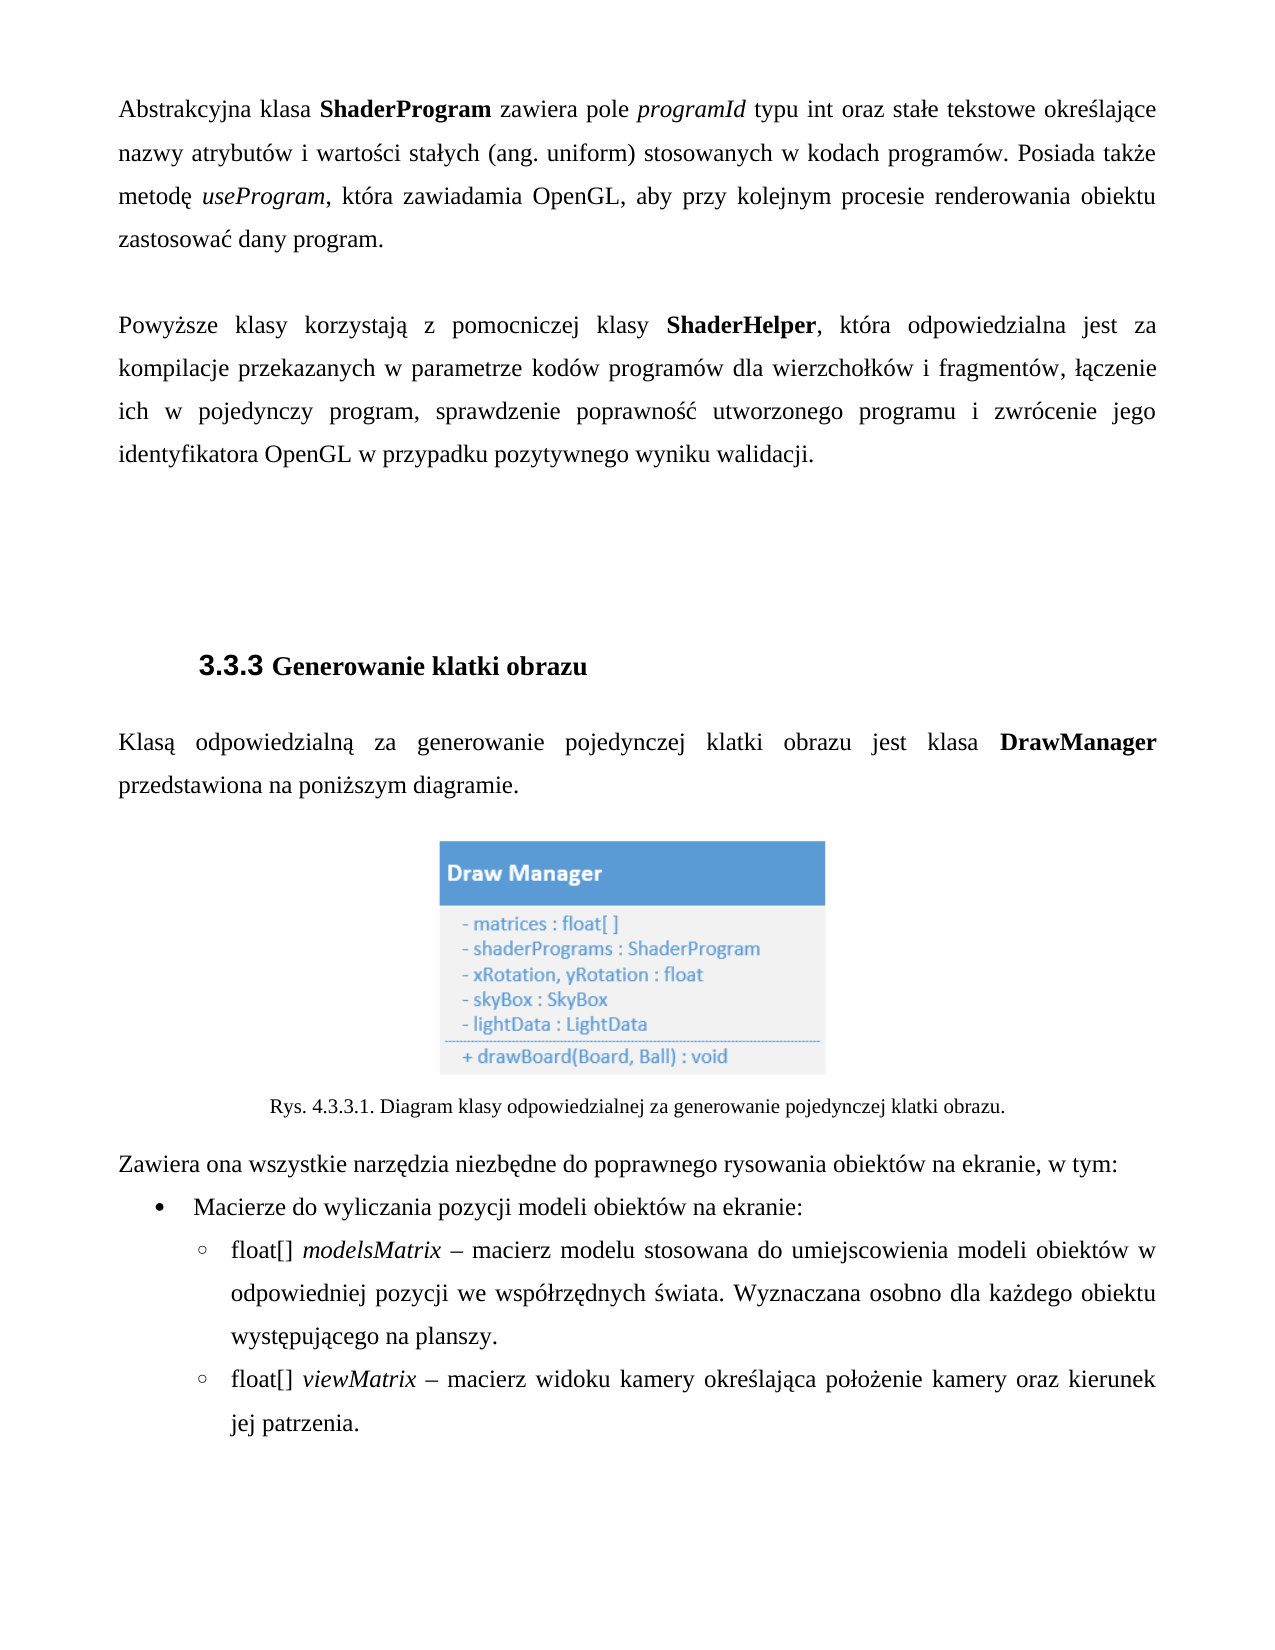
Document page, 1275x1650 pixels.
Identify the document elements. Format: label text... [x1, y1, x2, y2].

list float[] viewMatrix – macierz widoku kamery określająca położenie kamery oraz kierunek jej patrzenia. [193, 1364, 1157, 1436]
text Klasą odpowiedzialną za generowanie pojedynczej klatki obrazu jest klasa DrawManager przedstawiona na poniższym diagramie. [118, 727, 1157, 799]
subtitle Generowanie klatki obrazu [191, 648, 1157, 681]
text Powyższe klasy korzystają z pomocniczej klasy ShaderHelper, która odpowiedzialna jest za kompilacje przekazanych w parametrze kodów programów dla wierzchołków i fragmentów, łączenie ich w pojedynczy program, sprawdzenie poprawność utworzonego programu i zwrócenie jego identyfikatora OpenGL w przypadku pozytywnego wyniku walidacji. [118, 310, 1157, 468]
list float[] modelsMatrix – macierz modelu stosowana do umiejscowienia modeli obiektów w odpowiedniej pozycji we współrzędnych świata. Wyznaczana osobno dla każdego obiektu występującego na planszy. [193, 1235, 1157, 1350]
text Zawiera ona wszystkie narzędzia niezbędne do poprawnego rysowania obiektów na ekranie, w tym: [118, 1149, 1157, 1178]
text Rys. 4.3.3.1. Diagram klasy odpowiedzialnej za generowanie pojedynczej klatki obrazu. [118, 1094, 1157, 1118]
list Macierze do wyliczania pozycji modeli obiektów na ekranie: [156, 1192, 1157, 1221]
picture [415, 815, 860, 1093]
text Abstrakcyjna klasa ShaderProgram zawiera pole programId typu int oraz stałe tekstowe określające nazwy atrybutów i wartości stałych (ang. uniform) stosowanych w kodach programów. Posiada także metodę useProgram, która zawiadamia OpenGL, aby przy kolejnym procesie renderowania obiektu zastosować dany program. [118, 94, 1157, 253]
